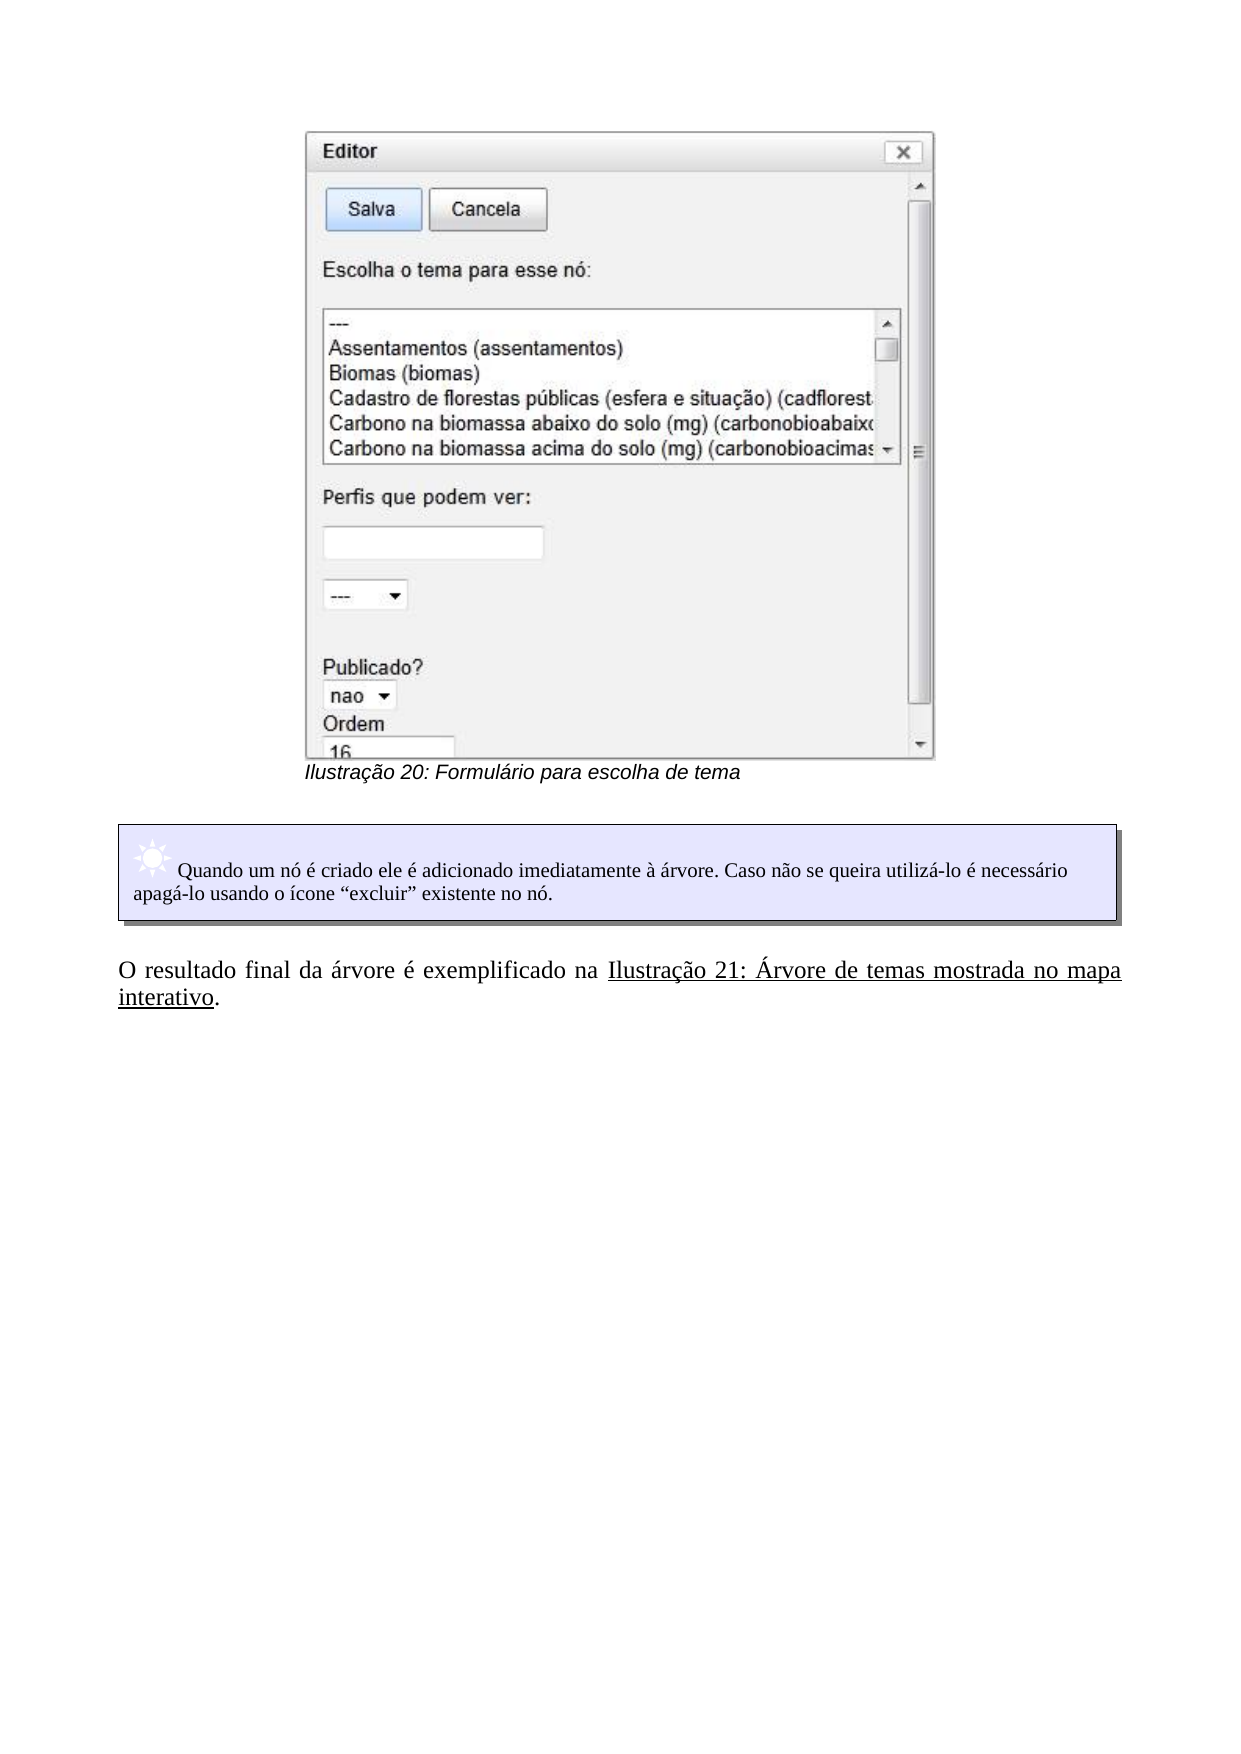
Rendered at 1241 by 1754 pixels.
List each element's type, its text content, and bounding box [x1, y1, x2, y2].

text Ilustração 20: Formulário para escolha de tema [304, 761, 936, 783]
picture [304, 130, 936, 761]
text O resultado final da árvore é exemplificado na Ilustração 21: Árvore de temas mostrada no mapa interativo. [118, 956, 1122, 1011]
picture [149, 838, 156, 847]
picture [133, 855, 141, 861]
picture [138, 864, 147, 872]
picture [164, 855, 173, 861]
picture [138, 844, 167, 872]
text Quando um nó é criado ele é adicionado imediatamente à árvore. Caso não se queira utilizá-lo é necessário apagá-lo usando o ícone “excluir” existente no nó. [119, 825, 1116, 920]
picture [149, 869, 156, 878]
